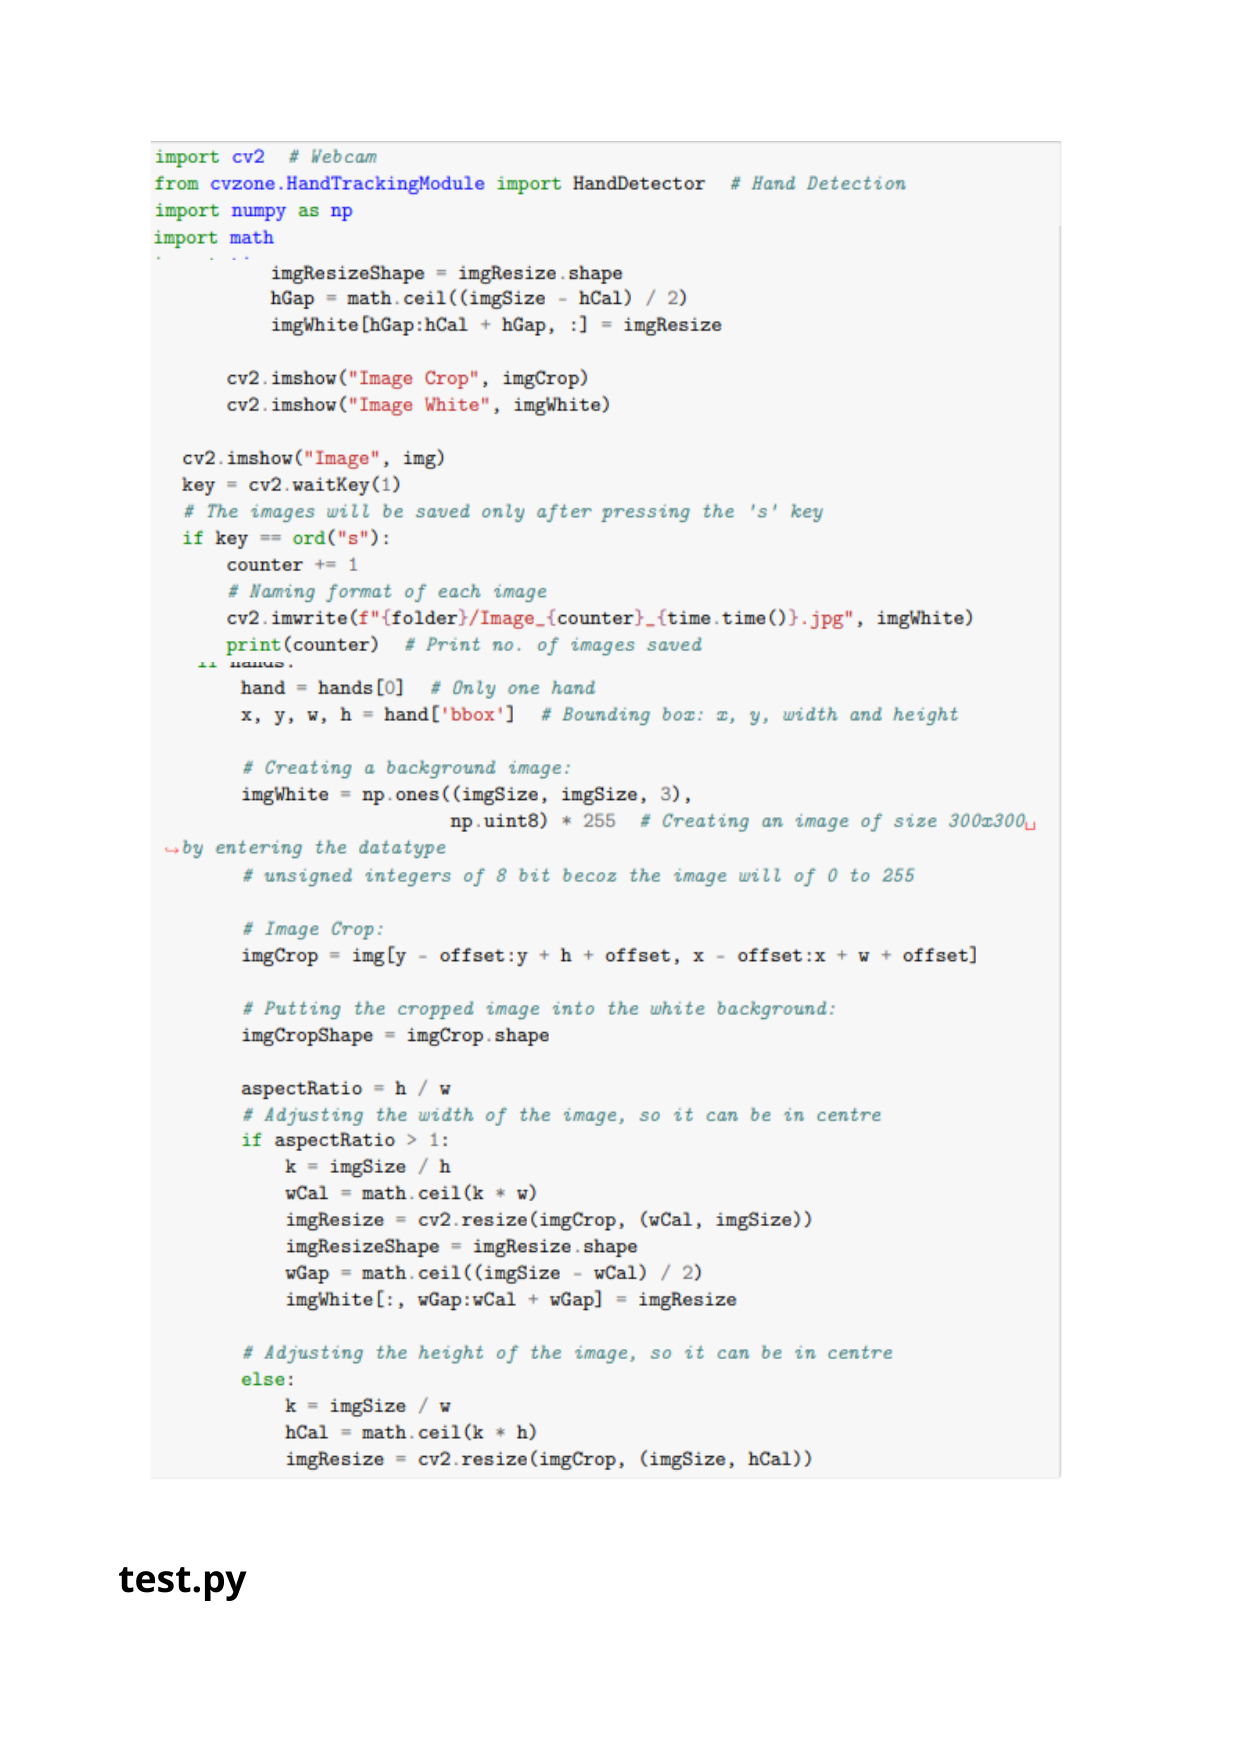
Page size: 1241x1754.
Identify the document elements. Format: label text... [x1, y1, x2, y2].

picture [150, 141, 1062, 1481]
text test.py [118, 1552, 1122, 1603]
